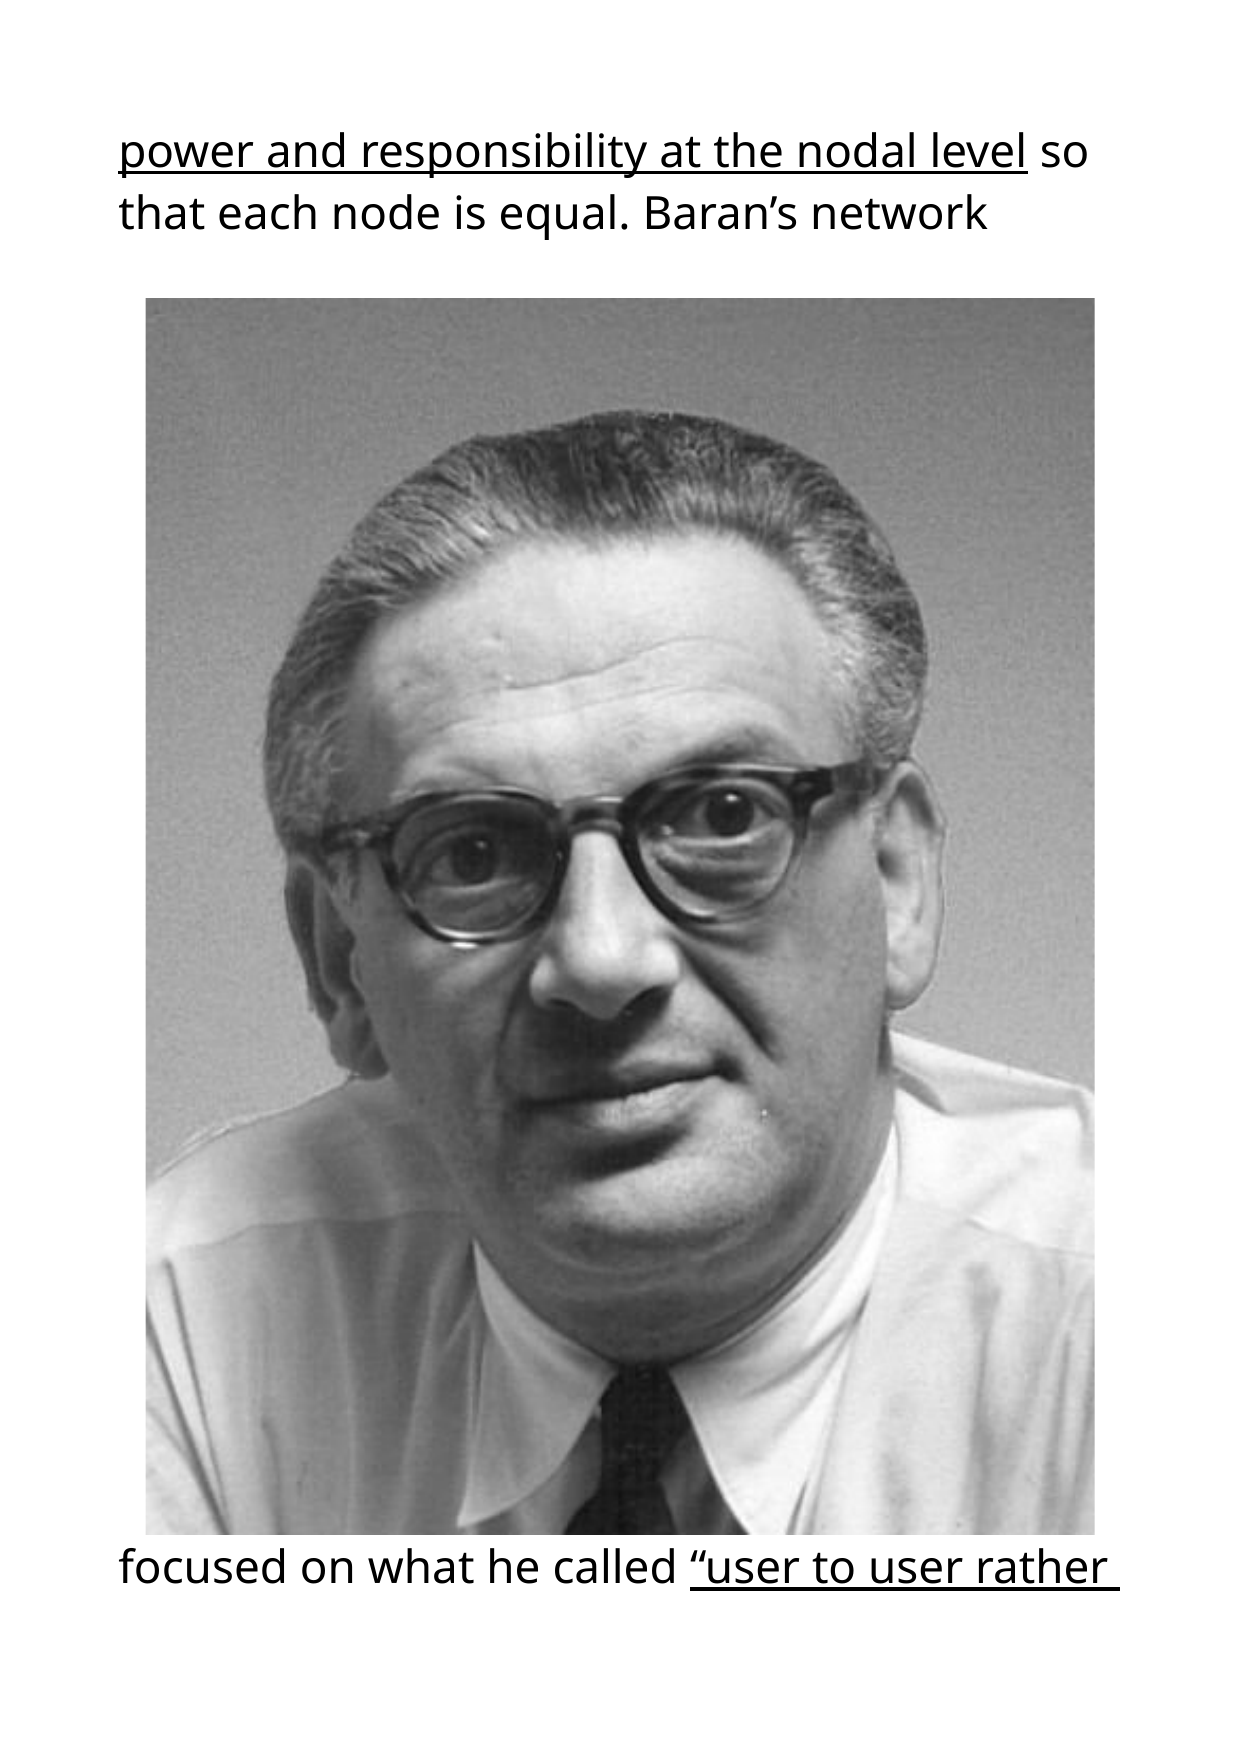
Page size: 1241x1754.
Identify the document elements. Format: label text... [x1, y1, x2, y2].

text power and responsibility at the nodal level so that each node is equal. Baran’s network focused on what he called “user to user rather [118, 118, 1122, 1597]
picture [145, 298, 1095, 1535]
